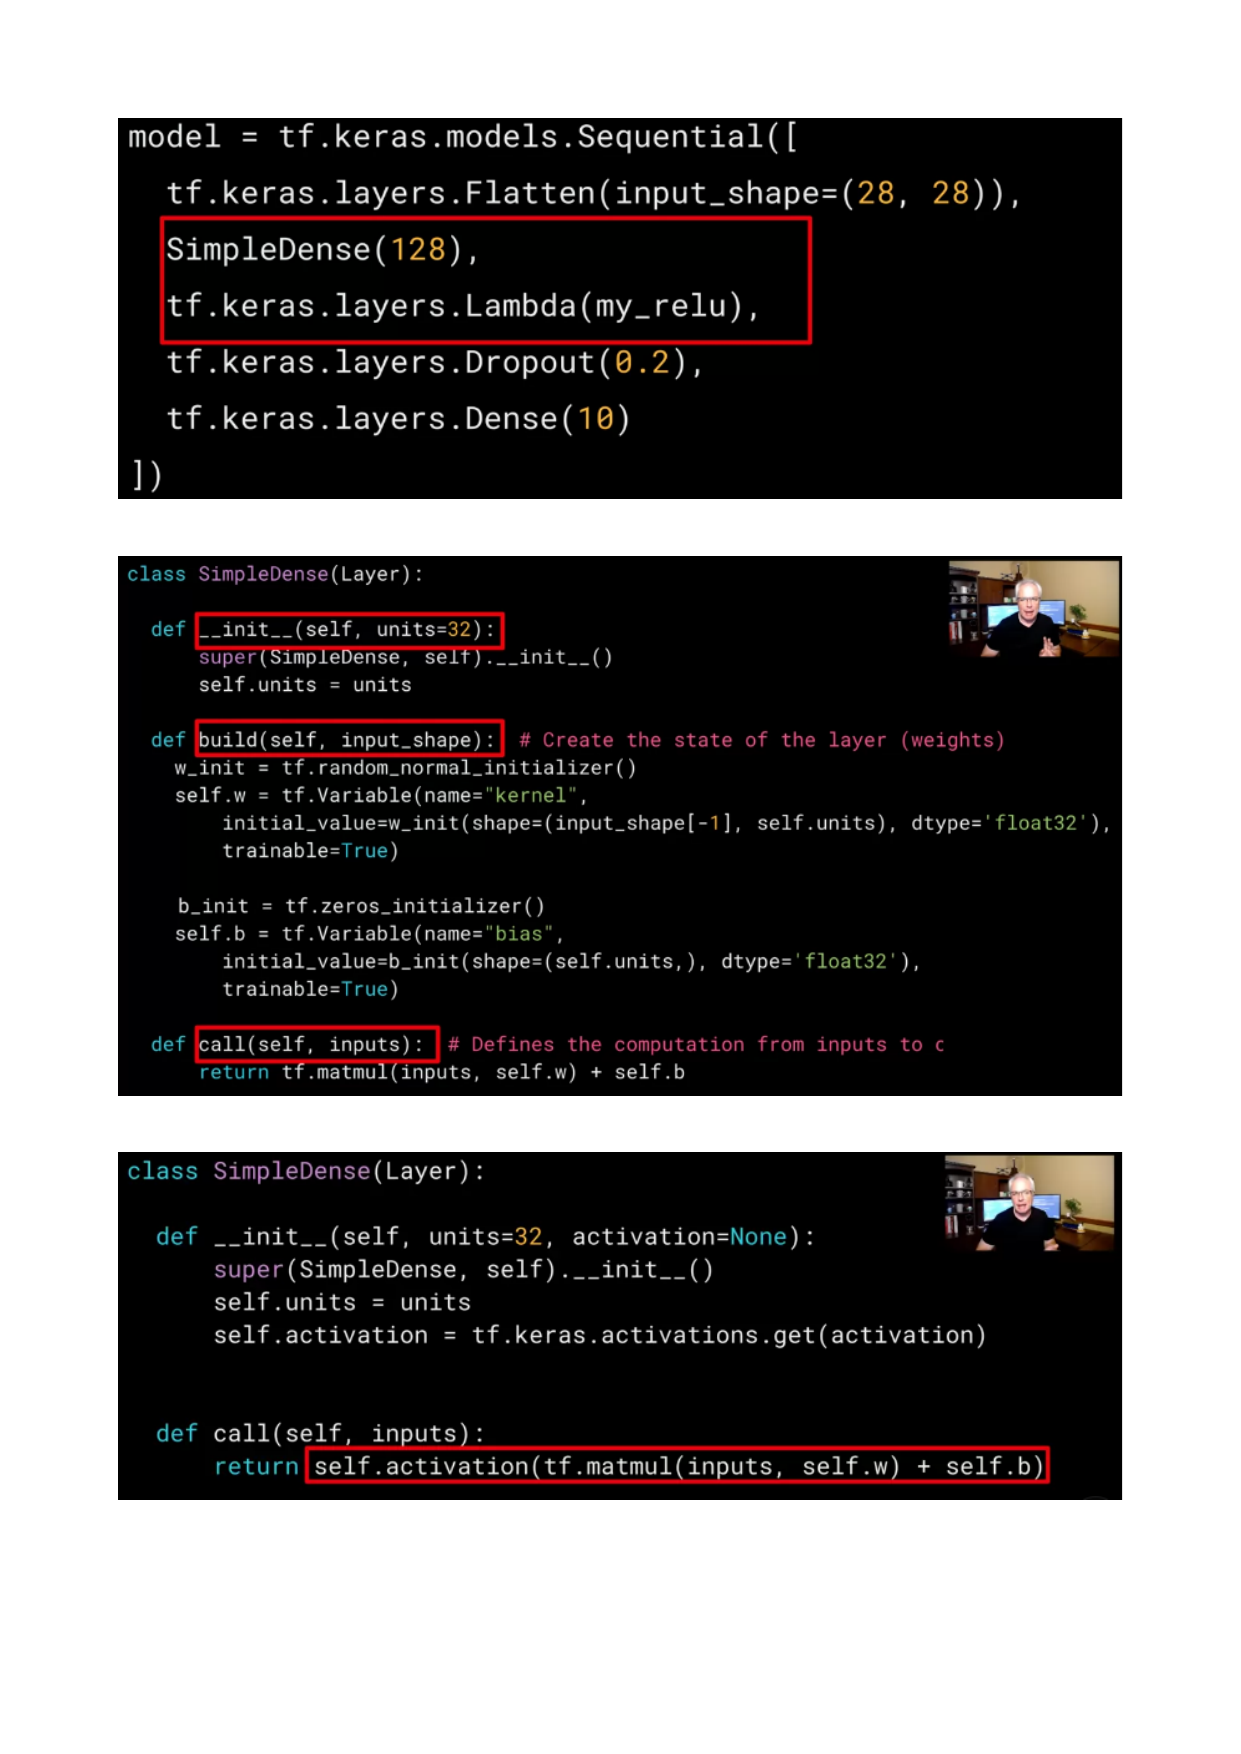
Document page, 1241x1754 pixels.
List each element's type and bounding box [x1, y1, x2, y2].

picture [118, 556, 1123, 1096]
picture [118, 118, 1123, 499]
picture [118, 1152, 1123, 1500]
